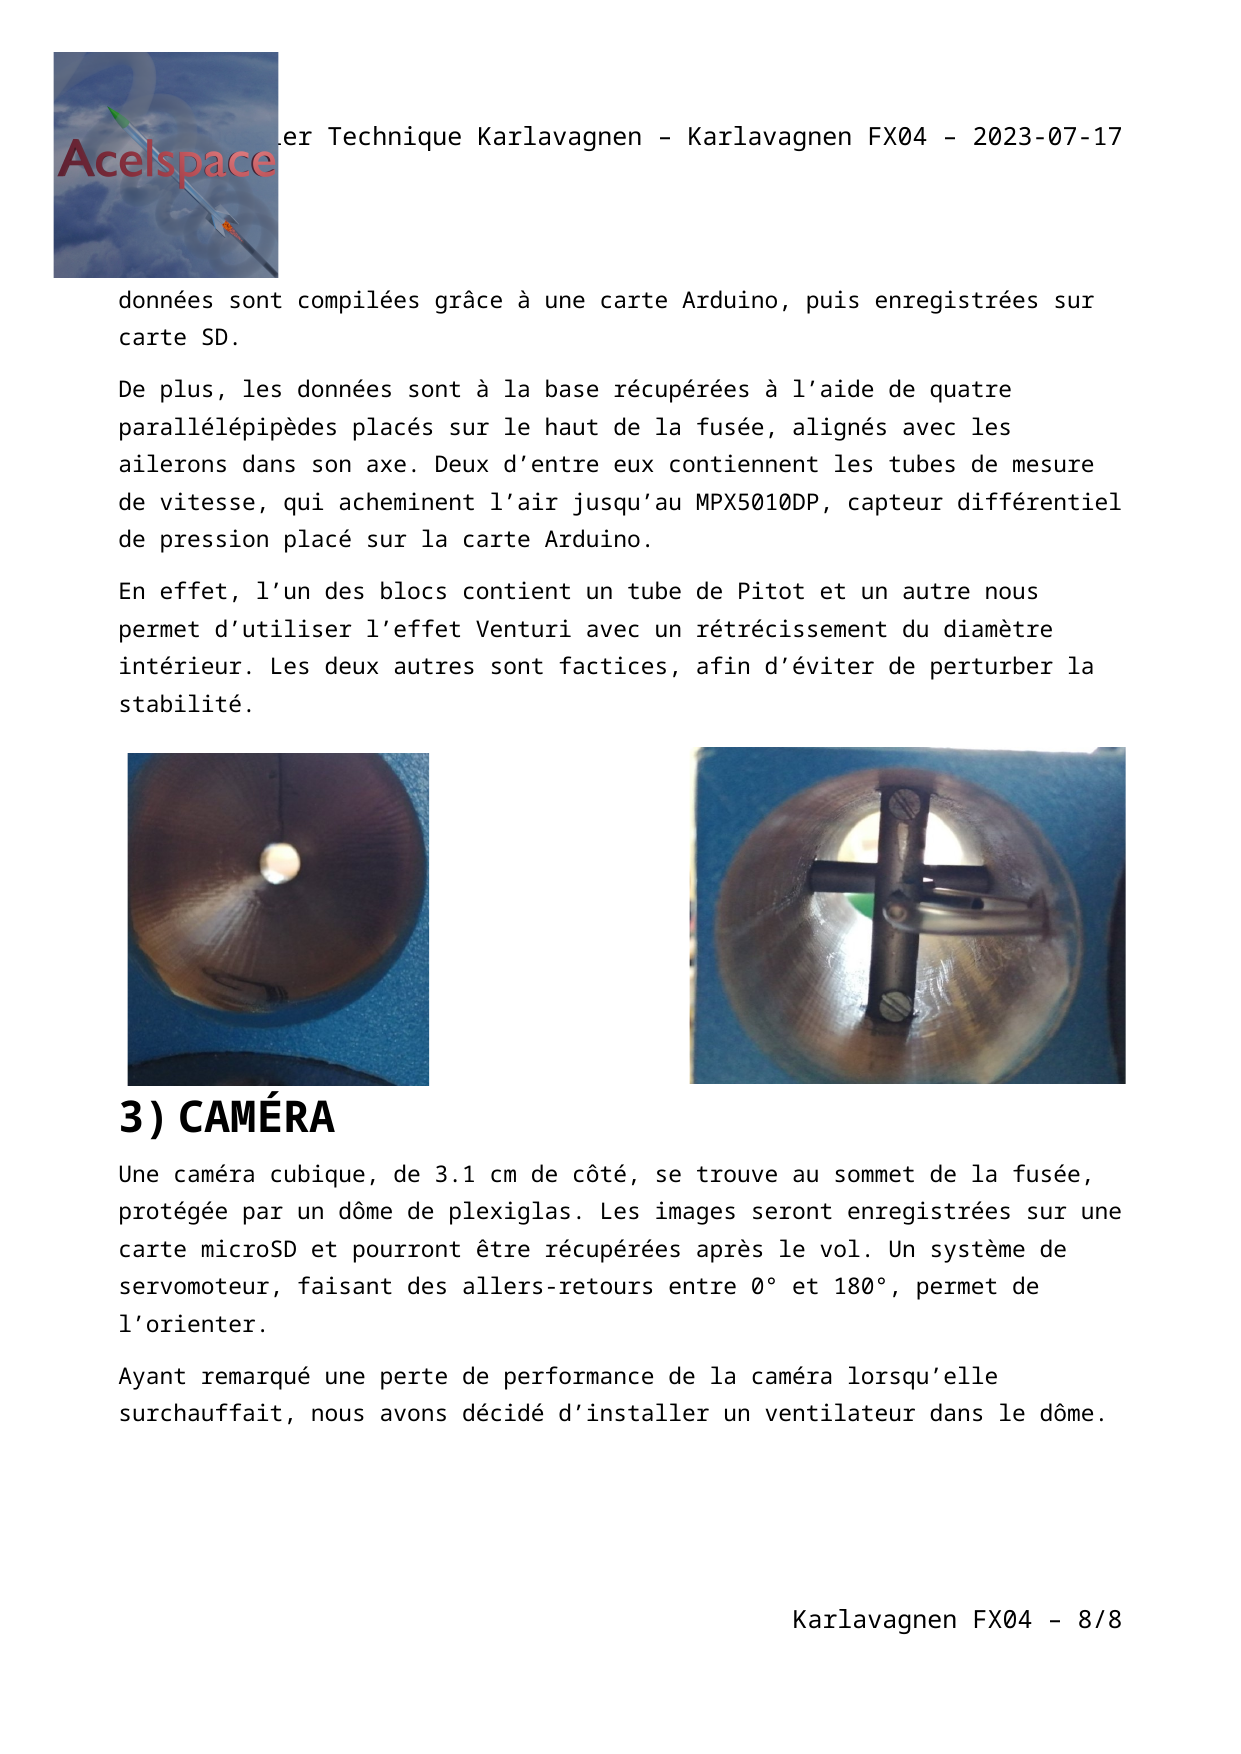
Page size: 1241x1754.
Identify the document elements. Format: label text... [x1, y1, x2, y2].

text En effet, l’un des blocs contient un tube de Pitot et un autre nous permet d’utiliser l’effet Venturi avec un rétrécissement du diamètre intérieur. Les deux autres sont factices, afin d’éviter de perturber la stabilité. [118, 575, 1122, 719]
picture [53, 52, 279, 278]
text données sont compilées grâce à une carte Arduino, puis enregistrées sur carte SD. [118, 182, 1122, 352]
text Ayant remarqué une perte de performance de la caméra lorsqu’elle surchauffait, nous avons décidé d’installer un ventilateur dans le dôme. [118, 1360, 1122, 1429]
picture [127, 753, 430, 1086]
text De plus, les données sont à la base récupérées à l’aide de quatre parallélépipèdes placés sur le haut de la fusée, alignés avec les ailerons dans son axe. Deux d’entre eux contiennent les tubes de mesure de vitesse, qui acheminent l’air jusqu’au MPX5010DP, capteur différentiel de pression placé sur la carte Arduino. [118, 373, 1122, 554]
subtitle Caméra [118, 761, 1122, 1145]
text Une caméra cubique, de 3.1 cm de côté, se trouve au sommet de la fusée, protégée par un dôme de plexiglas. Les images seront enregistrées sur une carte microSD et pourront être récupérées après le vol. Un système de servomoteur, faisant des allers-retours entre 0° et 180°, permet de l’orienter. [118, 1158, 1122, 1339]
picture [689, 747, 1126, 1084]
